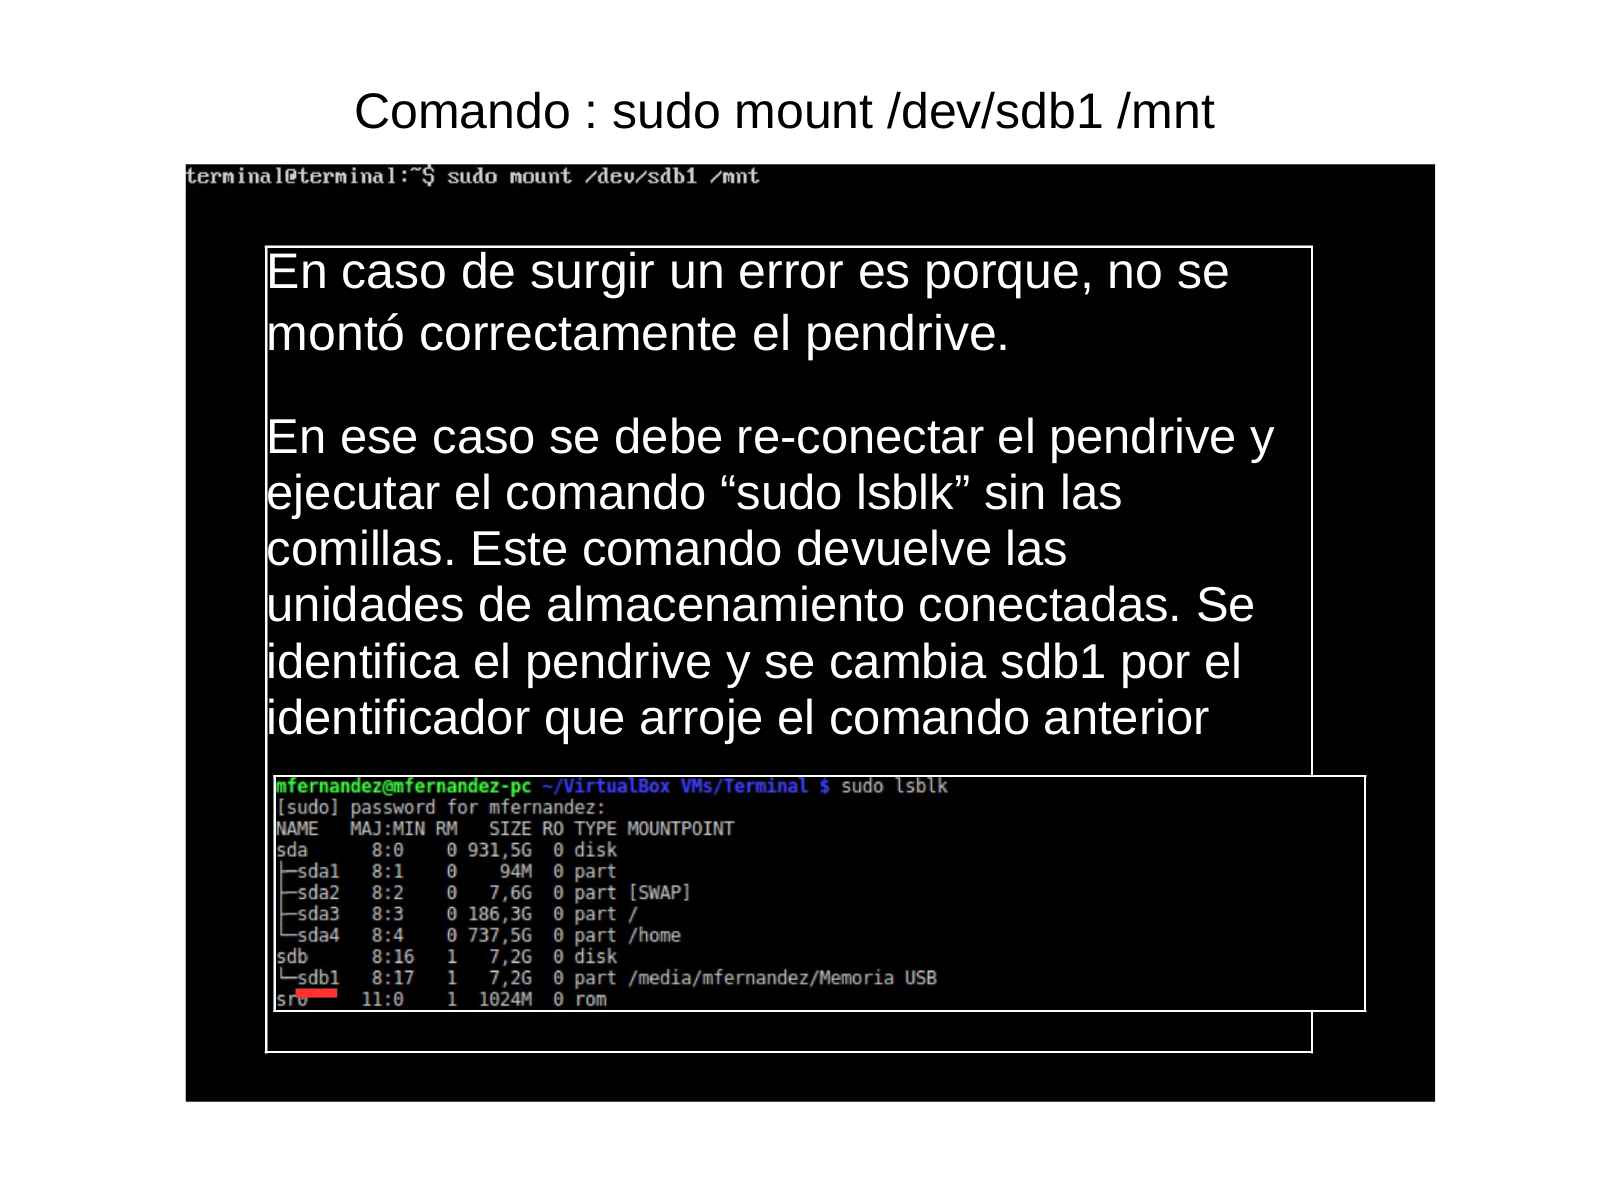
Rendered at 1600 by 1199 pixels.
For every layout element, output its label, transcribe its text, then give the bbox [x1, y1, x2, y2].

text Comando : sudo mount /dev/sdb1 /mnt [354, 82, 1277, 139]
picture [185, 164, 1436, 1102]
